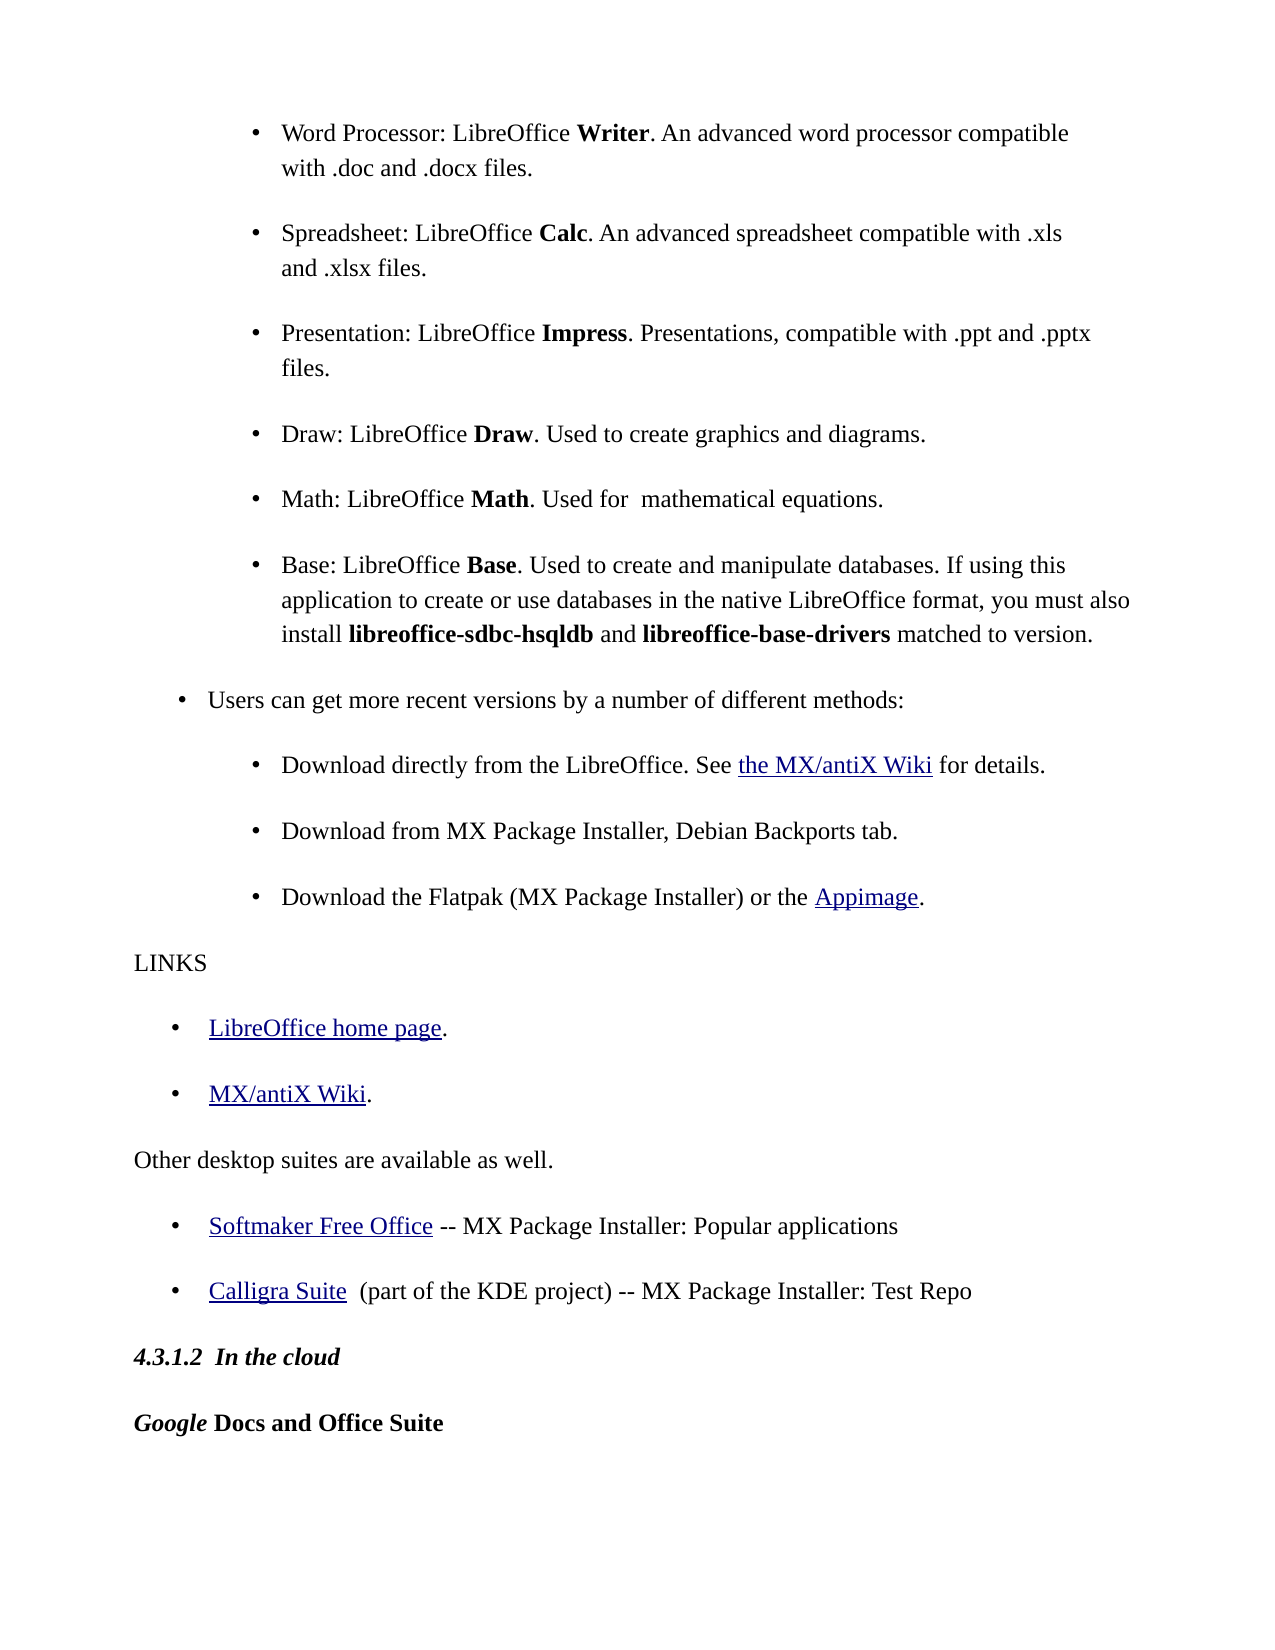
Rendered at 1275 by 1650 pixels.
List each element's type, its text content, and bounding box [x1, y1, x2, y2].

list Word Processor: LibreOffice Writer. An advanced word processor compatible with .doc and .docx files. [252, 118, 1141, 181]
list Spreadsheet: LibreOffice Calc. An advanced spreadsheet compatible with .xls and .xlsx files. [252, 218, 1141, 282]
list Users can get more recent versions by a number of different methods: [178, 685, 1141, 714]
list Download directly from the LibreOffice. See the MX/antiX Wiki for details. [252, 751, 1141, 779]
list LibreOffice home page. [171, 1013, 1157, 1042]
list Calligra Suite (part of the KDE project) -- MX Package Installer: Test Repo [171, 1276, 1157, 1305]
text LINKS [134, 948, 1141, 977]
list Math: LibreOffice Math. Used for mathematical equations. [252, 484, 1141, 513]
list Base: LibreOffice Base. Used to create and manipulate databases. If using this application to create or use databases in the native LibreOffice format, you must also install libreoffice-sdbc-hsqldb and libreoffice-base-drivers matched to version. [252, 550, 1141, 648]
list Draw: LibreOffice Draw. Used to create graphics and diagrams. [252, 419, 1141, 447]
text Other desktop suites are available as well. [134, 1145, 1141, 1174]
text Google Docs and Office Suite [134, 1408, 1141, 1437]
list Download from MX Package Installer, Debian Backports tab. [252, 816, 1141, 845]
text 4.3.1.2 In the cloud [134, 1342, 1141, 1371]
list Download the Flatpak (MX Package Installer) or the Appimage. [252, 882, 1141, 911]
list Softmaker Free Office -- MX Package Installer: Popular applications [171, 1211, 1157, 1239]
list MX/antiX Wiki. [171, 1079, 1157, 1108]
list Presentation: LibreOffice Impress. Presentations, compatible with .ppt and .pptx files. [252, 318, 1141, 382]
